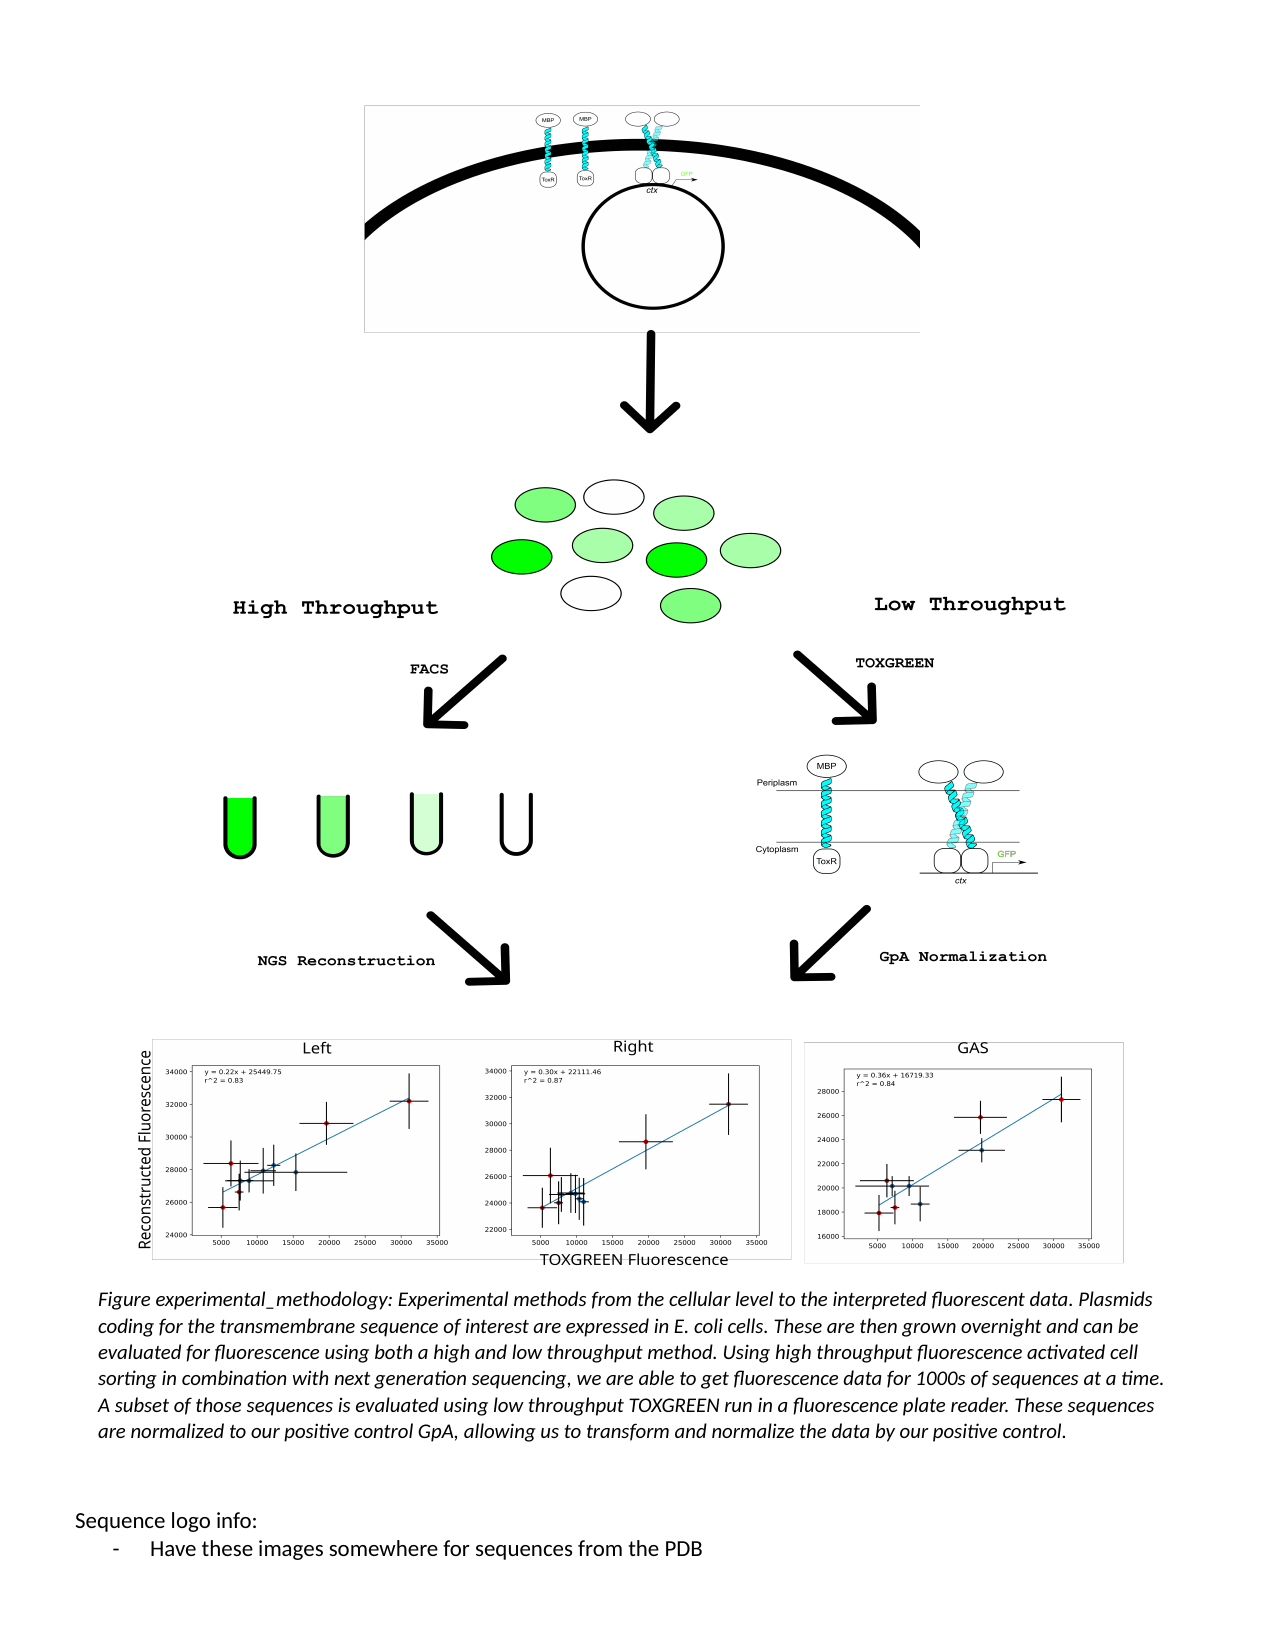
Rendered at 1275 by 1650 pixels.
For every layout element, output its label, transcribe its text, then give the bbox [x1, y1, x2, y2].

text Sequence logo info: [75, 1506, 1200, 1534]
list Have these images somewhere for sequences from the PDB [112, 1534, 1200, 1562]
text Figure experimental_methodology: Experimental methods from the cellular level to the interpreted fluorescent data. Plasmids coding for the transmembrane sequence of interest are expressed in E. coli cells. These are then grown overnight and can be evaluated for fluorescence using both a high and low throughput method. Using high throughput fluorescence activated cell sorting in combination with next generation sequencing, we are able to get fluorescence data for 1000s of sequences at a time. A subset of those sequences is evaluated using low throughput TOXGREEN run in a fluorescence plate reader. These sequences are normalized to our positive control GpA, allowing us to transform and normalize the data by our positive control. [98, 104, 1167, 1444]
